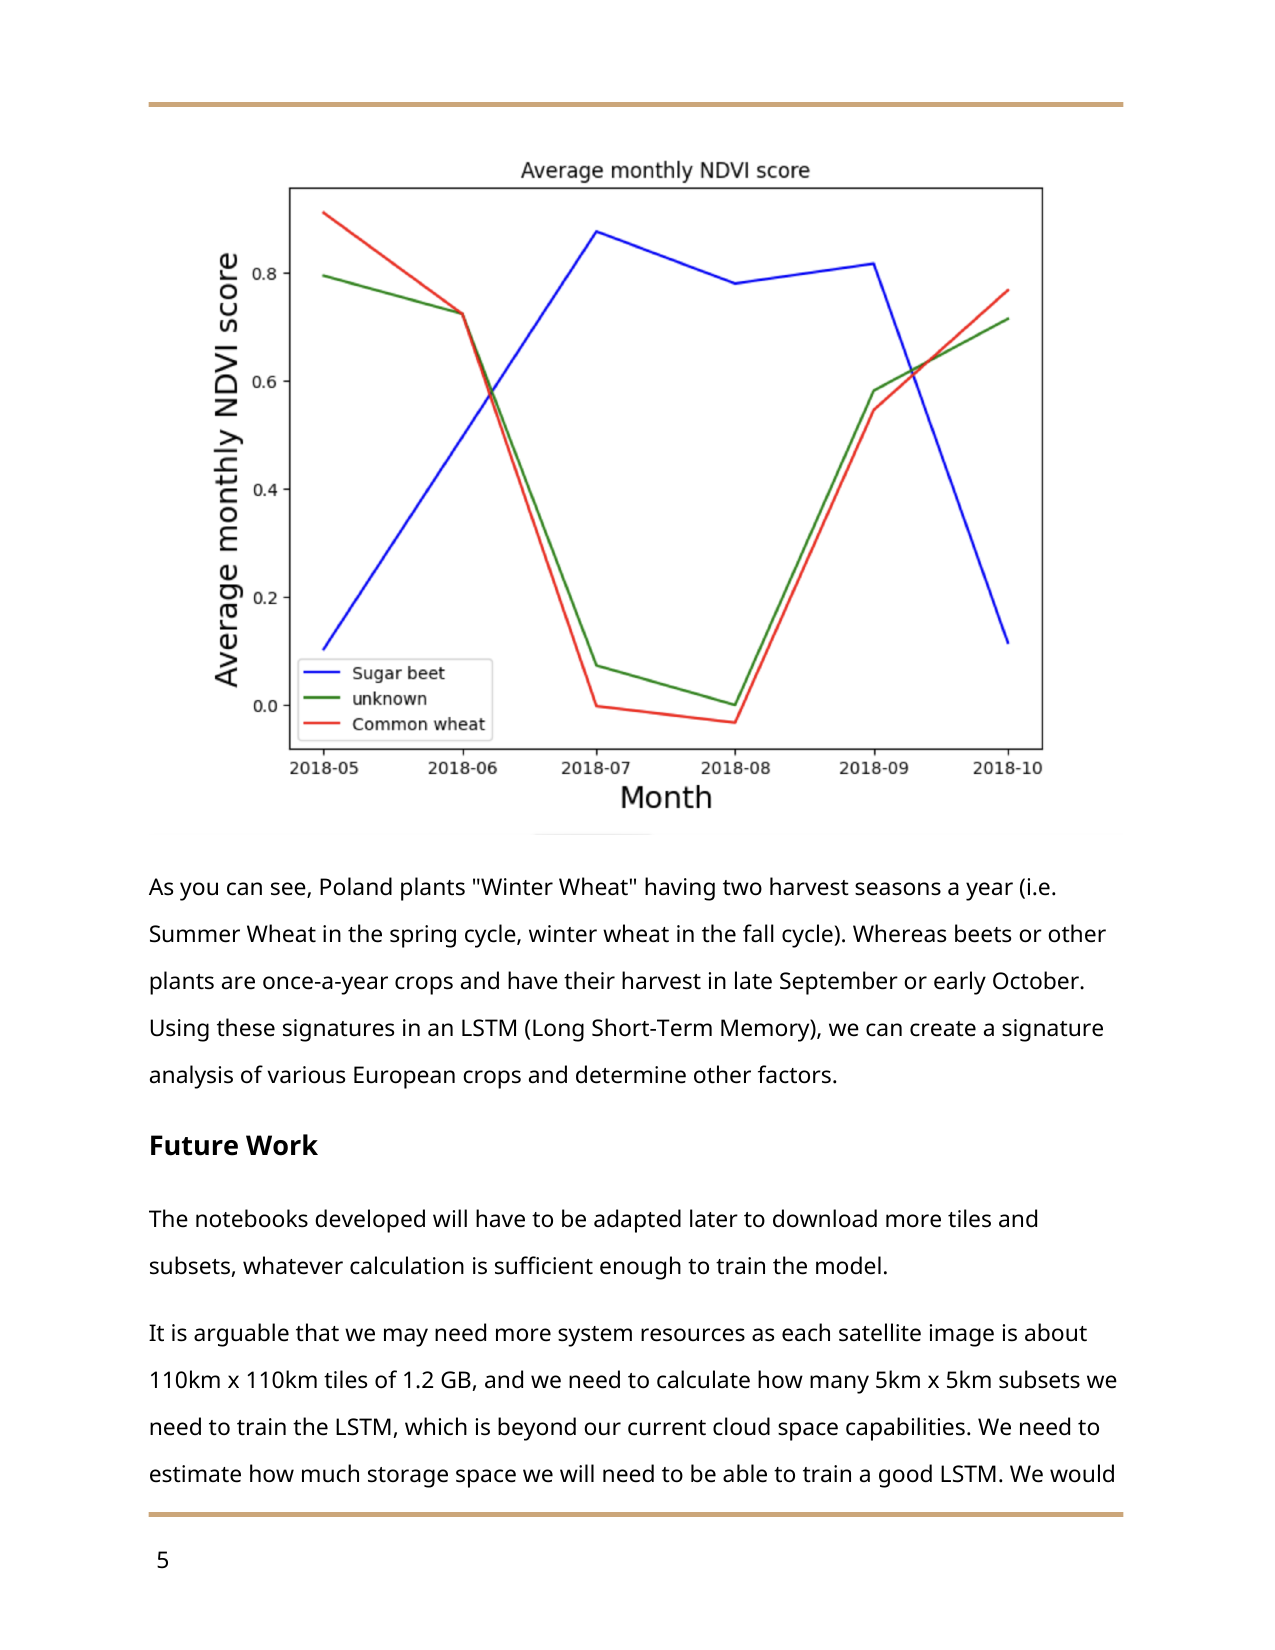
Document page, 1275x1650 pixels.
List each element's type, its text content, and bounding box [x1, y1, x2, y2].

text As you can see, Poland plants "Winter Wheat" having two harvest seasons a year (i.e. Summer Wheat in the spring cycle, winter wheat in the fall cycle). Whereas beets or other plants are once-a-year crops and have their harvest in late September or early October. Using these signatures in an LSTM (Long Short-Term Memory), we can create a signature analysis of various European crops and determine other factors. [148, 871, 1125, 1090]
picture [148, 102, 1124, 107]
picture [148, 1512, 1124, 1517]
text The notebooks developed will have to be adapted later to download more tiles and subsets, whatever calculation is sufficient enough to train the model. [148, 1203, 1125, 1281]
text It is arguable that we may need more system resources as each satellite image is about 110km x 110km tiles of 1.2 GB, and we need to calculate how many 5km x 5km subsets we need to train the LSTM, which is beyond our current cloud space capabilities. We need to estimate how much storage space we will need to be able to train a good LSTM. We would [148, 1317, 1125, 1489]
text Future Work [148, 1127, 1125, 1163]
picture [148, 150, 1124, 835]
